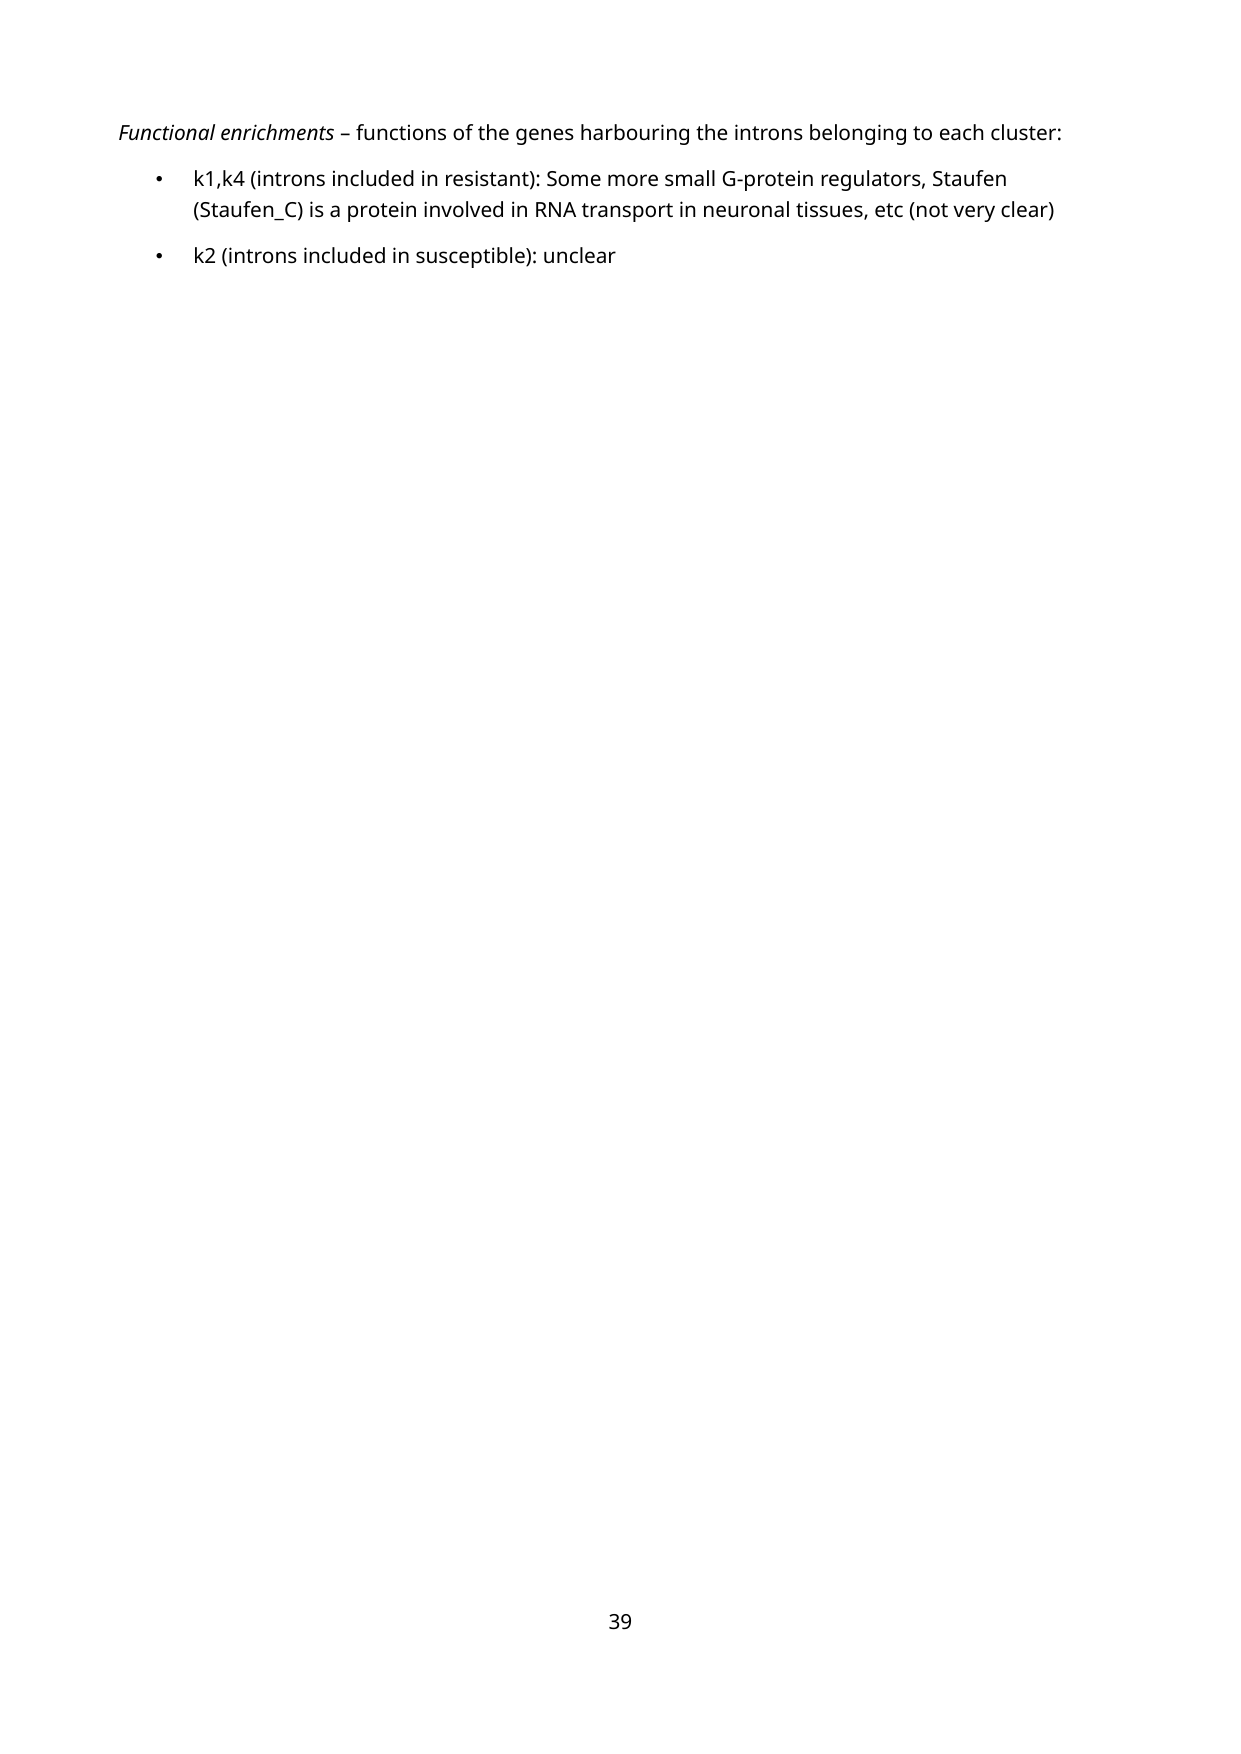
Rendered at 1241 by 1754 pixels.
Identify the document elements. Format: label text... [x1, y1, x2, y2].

list k1,k4 (introns included in resistant): Some more small G-protein regulators, Staufen (Staufen_C) is a protein involved in RNA transport in neuronal tissues, etc (not very clear) [156, 164, 1122, 224]
text Functional enrichments – functions of the genes harbouring the introns belonging to each cluster: [118, 118, 1122, 147]
list k2 (introns included in susceptible): unclear [156, 241, 1122, 269]
